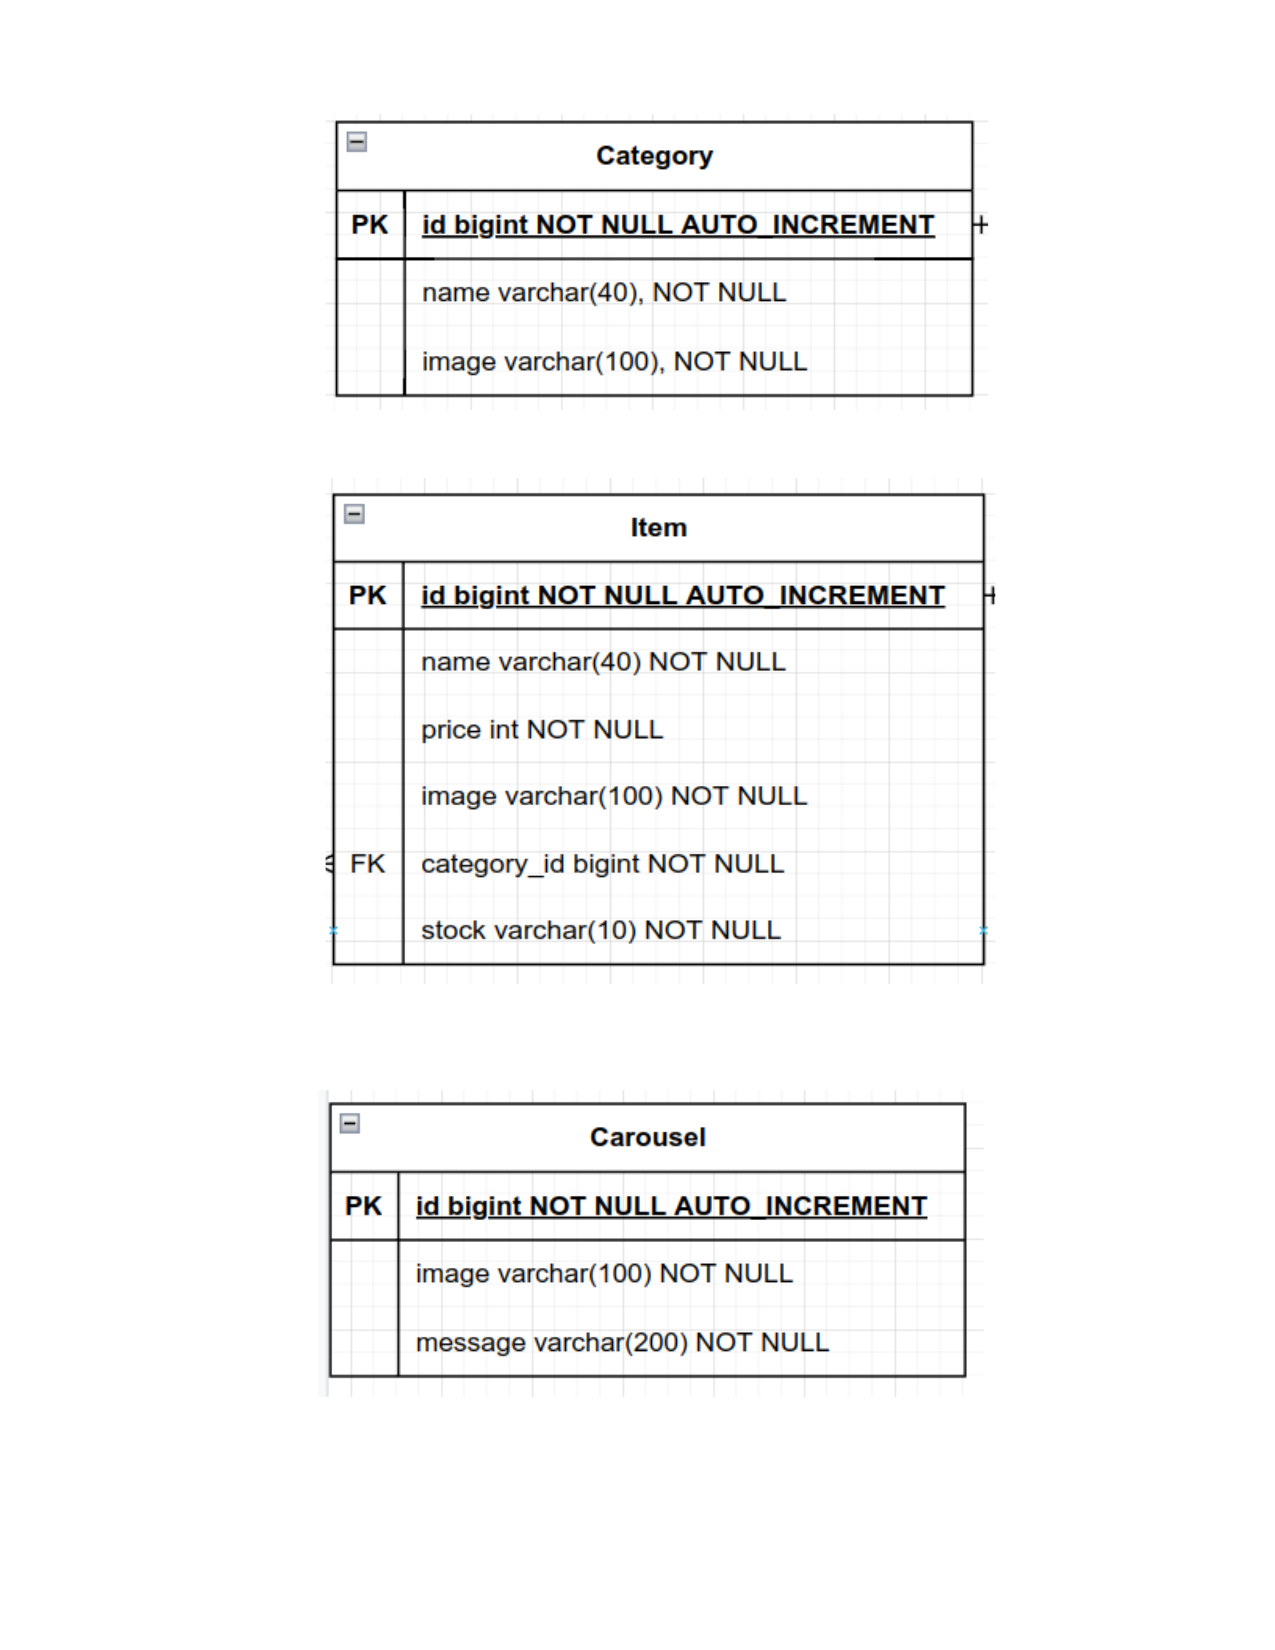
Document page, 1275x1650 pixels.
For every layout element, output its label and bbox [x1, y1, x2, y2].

picture [318, 1090, 984, 1397]
picture [325, 478, 996, 984]
picture [325, 114, 989, 410]
